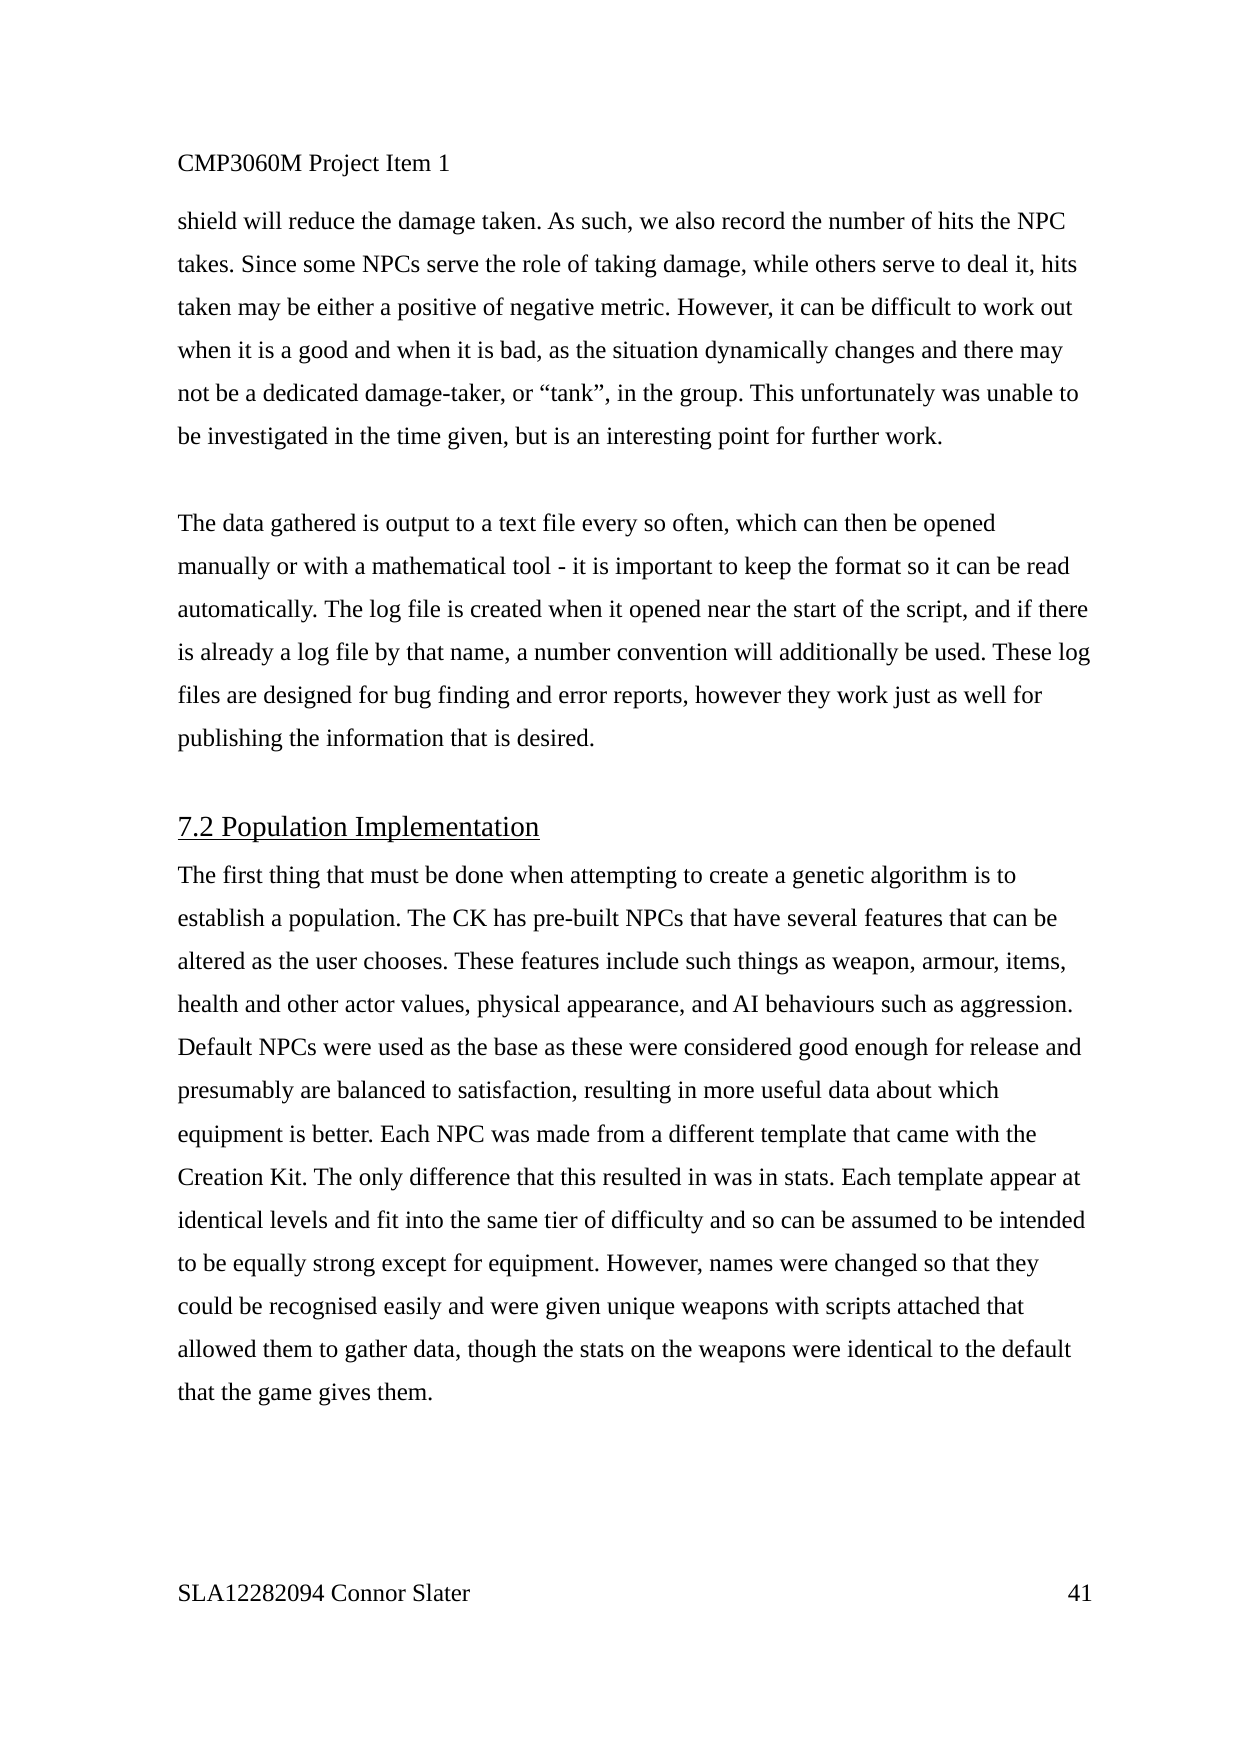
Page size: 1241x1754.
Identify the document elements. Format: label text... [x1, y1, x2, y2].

text The data gathered is output to a text file every so often, which can then be opened manually or with a mathematical tool - it is important to keep the format so it can be read automatically. The log file is created when it opened near the start of the script, and if there is already a log file by that name, a number convention will additionally be used. These log files are designed for bug finding and error reports, however they work just as well for publishing the information that is desired. [177, 508, 1093, 752]
text The first thing that must be done when attempting to create a genetic algorithm is to establish a population. The CK has pre-built NPCs that have several features that can be altered as the user chooses. These features include such things as weapon, armour, items, health and other actor values, physical appearance, and AI behaviours such as aggression. Default NPCs were used as the base as these were considered good enough for release and presumably are balanced to satisfaction, resulting in more useful data about which equipment is better. Each NPC was made from a different template that came with the Creation Kit. The only difference that this resulted in was in stats. Each template appear at identical levels and fit into the same tier of difficulty and so can be assumed to be intended to be equally strong except for equipment. However, names were changed so that they could be recognised easily and were given unique weapons with scripts attached that allowed them to gather data, though the stats on the weapons were identical to the default that the game gives them. [177, 860, 1093, 1406]
text shield will reduce the damage taken. As such, we also record the number of hits the NPC takes. Since some NPCs serve the role of taking damage, while others serve to deal it, hits taken may be either a positive of negative metric. However, it can be difficult to work out when it is a good and when it is bad, as the situation dynamically changes and there may not be a dedicated damage-taker, or “tank”, in the group. This unfortunately was unable to be investigated in the time given, but is an interesting point for further work. [177, 206, 1093, 450]
text 7.2 Population Implementation [177, 809, 1093, 843]
